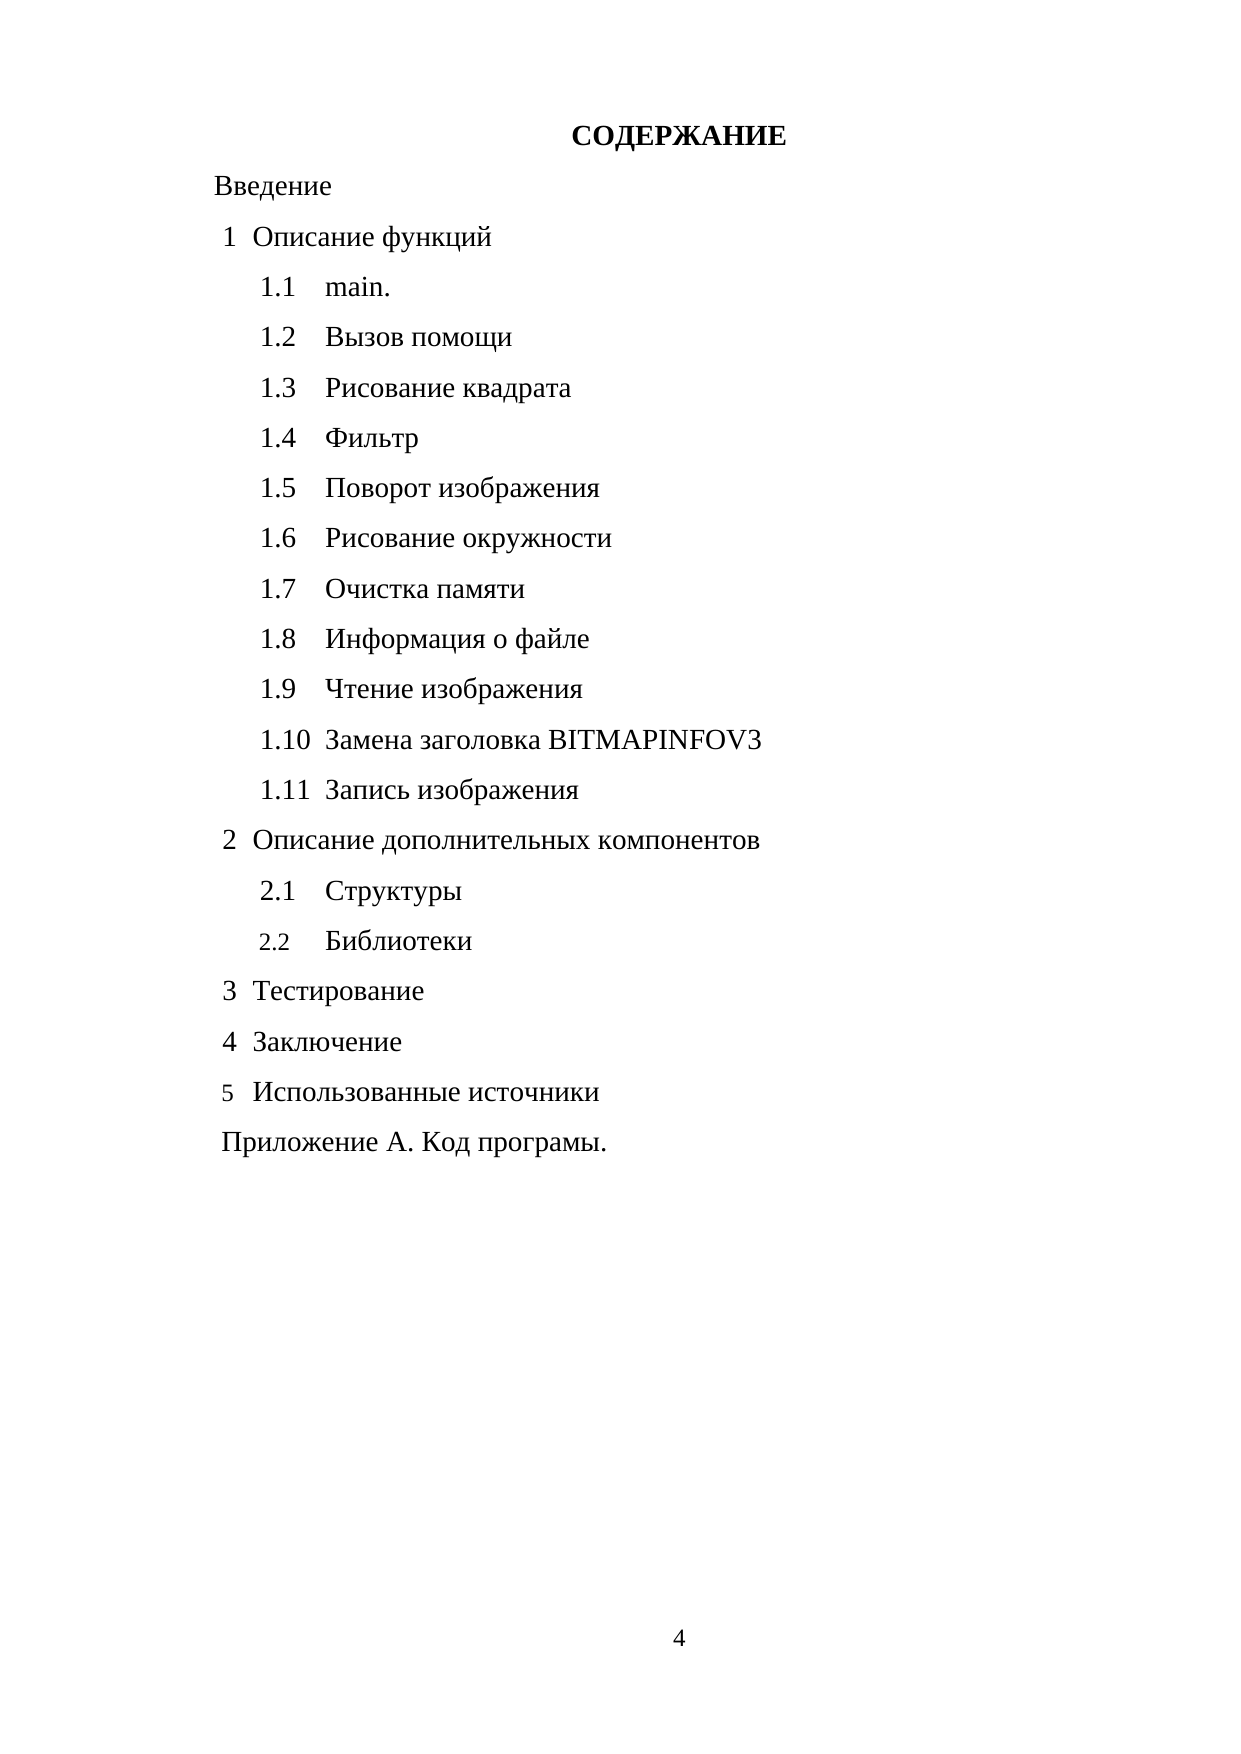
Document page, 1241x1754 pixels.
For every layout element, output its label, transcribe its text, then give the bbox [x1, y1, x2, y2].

list Очистка памяти [252, 571, 1181, 604]
list Рисование квадрата [252, 370, 1181, 403]
list Описание функций [215, 219, 1181, 252]
list Использованные источники [215, 1074, 1181, 1108]
text Приложение А. Код програмы. [177, 1124, 1181, 1158]
list Информация о файле [252, 621, 1181, 655]
list main. [252, 269, 1181, 303]
text Содержание [177, 118, 1181, 152]
list Заключение [215, 1024, 1181, 1057]
list Рисование окружности [252, 521, 1181, 554]
list Структуры [252, 873, 1181, 906]
list Замена заголовка BITMAPINFOV3 [252, 722, 1181, 755]
list Чтение изображения [252, 672, 1181, 705]
list Поворот изображения [252, 470, 1181, 504]
list Тестирование [215, 973, 1181, 1007]
text Введение [177, 168, 1181, 202]
list Запись изображения [252, 772, 1181, 806]
list Фильтр [252, 420, 1181, 453]
list Описание дополнительных компонентов [215, 822, 1181, 856]
list Библиотеки [252, 923, 1181, 957]
list Вызов помощи [252, 319, 1181, 353]
